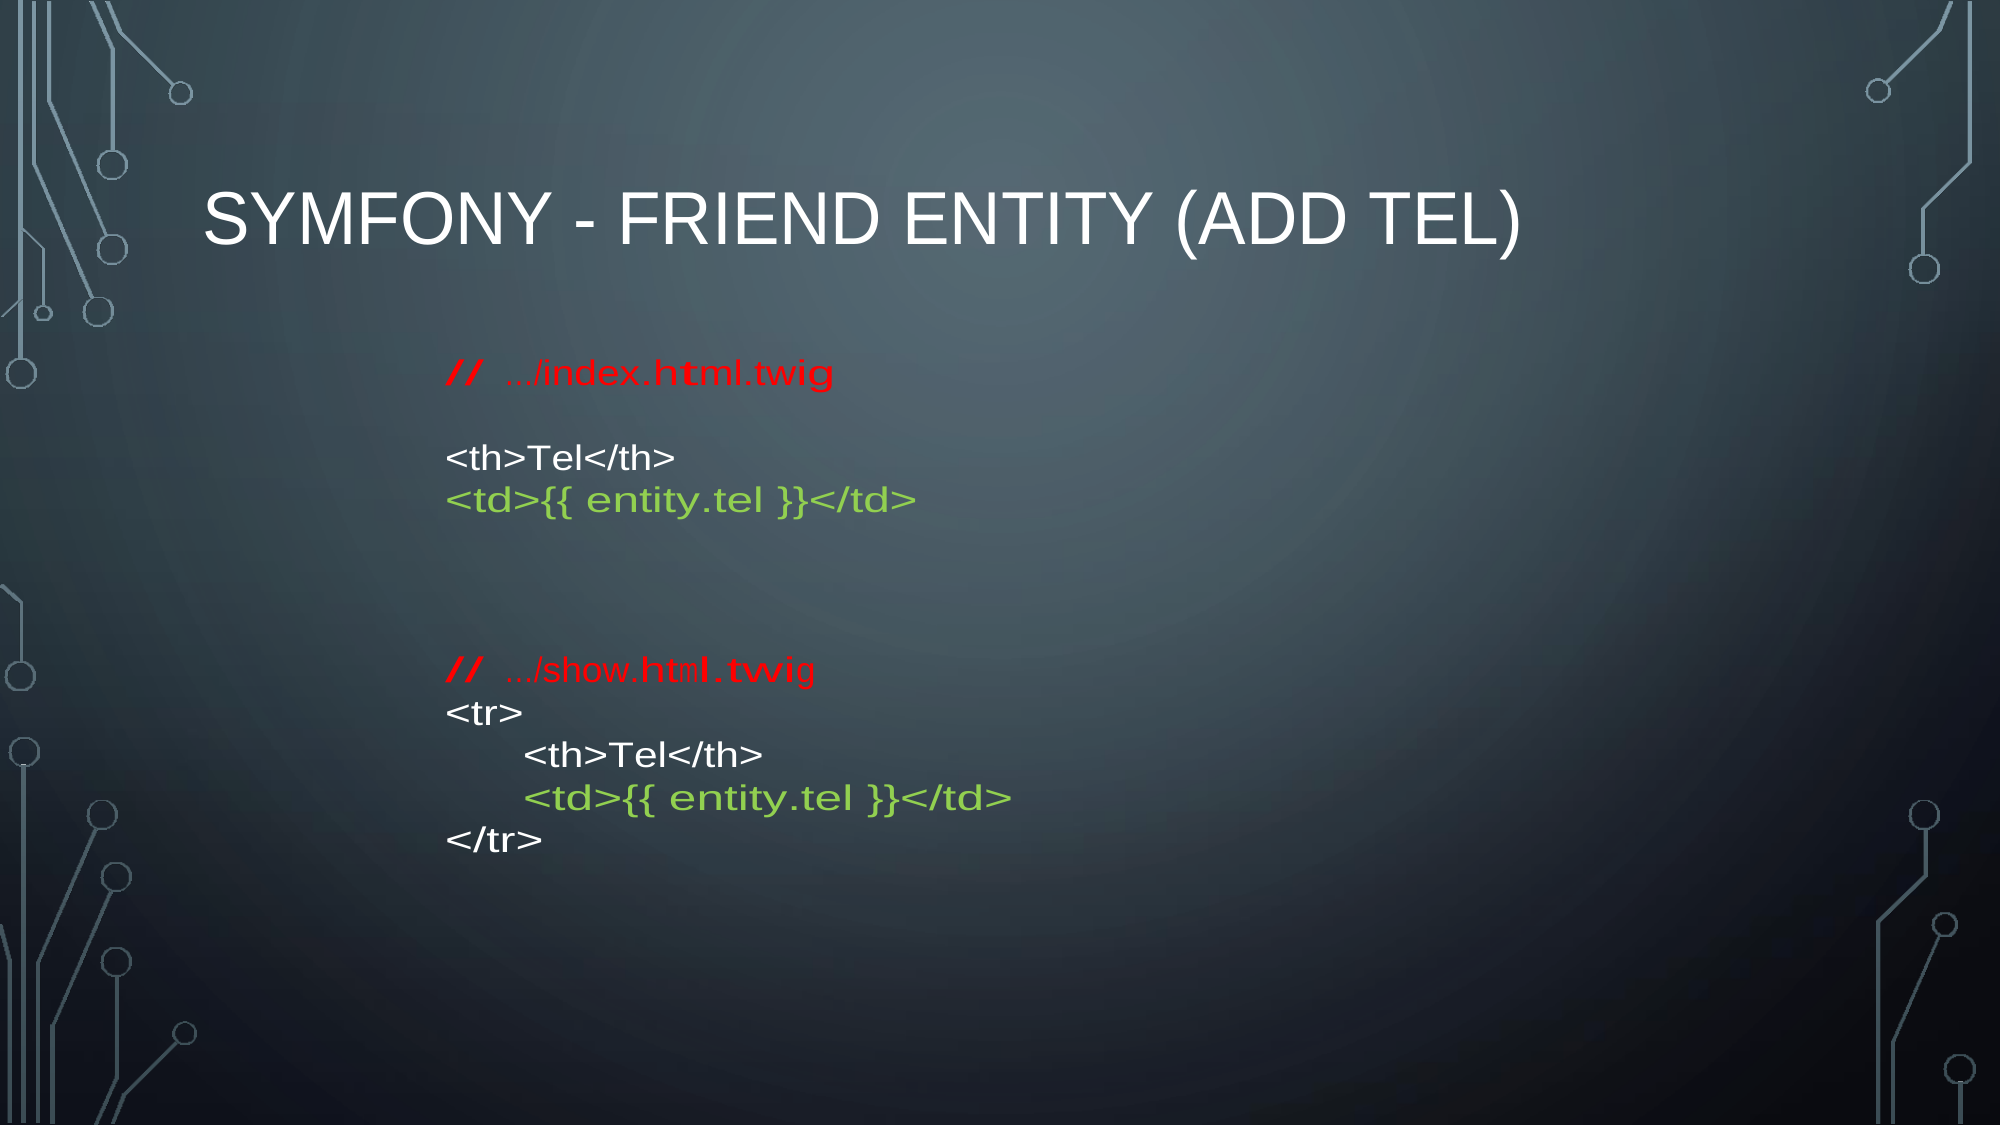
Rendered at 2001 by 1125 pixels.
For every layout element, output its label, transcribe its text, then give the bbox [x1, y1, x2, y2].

text </tr> [445, 819, 1971, 860]
subtitle SYMFONY - FRIEND ENTITY (ADD TEL) [202, 174, 1971, 260]
text <tr> [445, 692, 1971, 733]
text <td>{{ entity.tel }}</td> [523, 777, 1971, 818]
text <th>Tel</th> [445, 437, 1971, 478]
text <th>Tel</th> [523, 734, 1971, 775]
picture [0, 0, 2000, 1125]
text <td>{{ entity.tel }}</td> [445, 479, 1971, 520]
text // …/show.html.twig [445, 649, 1971, 690]
text // …/index.html.twig [445, 352, 1971, 393]
